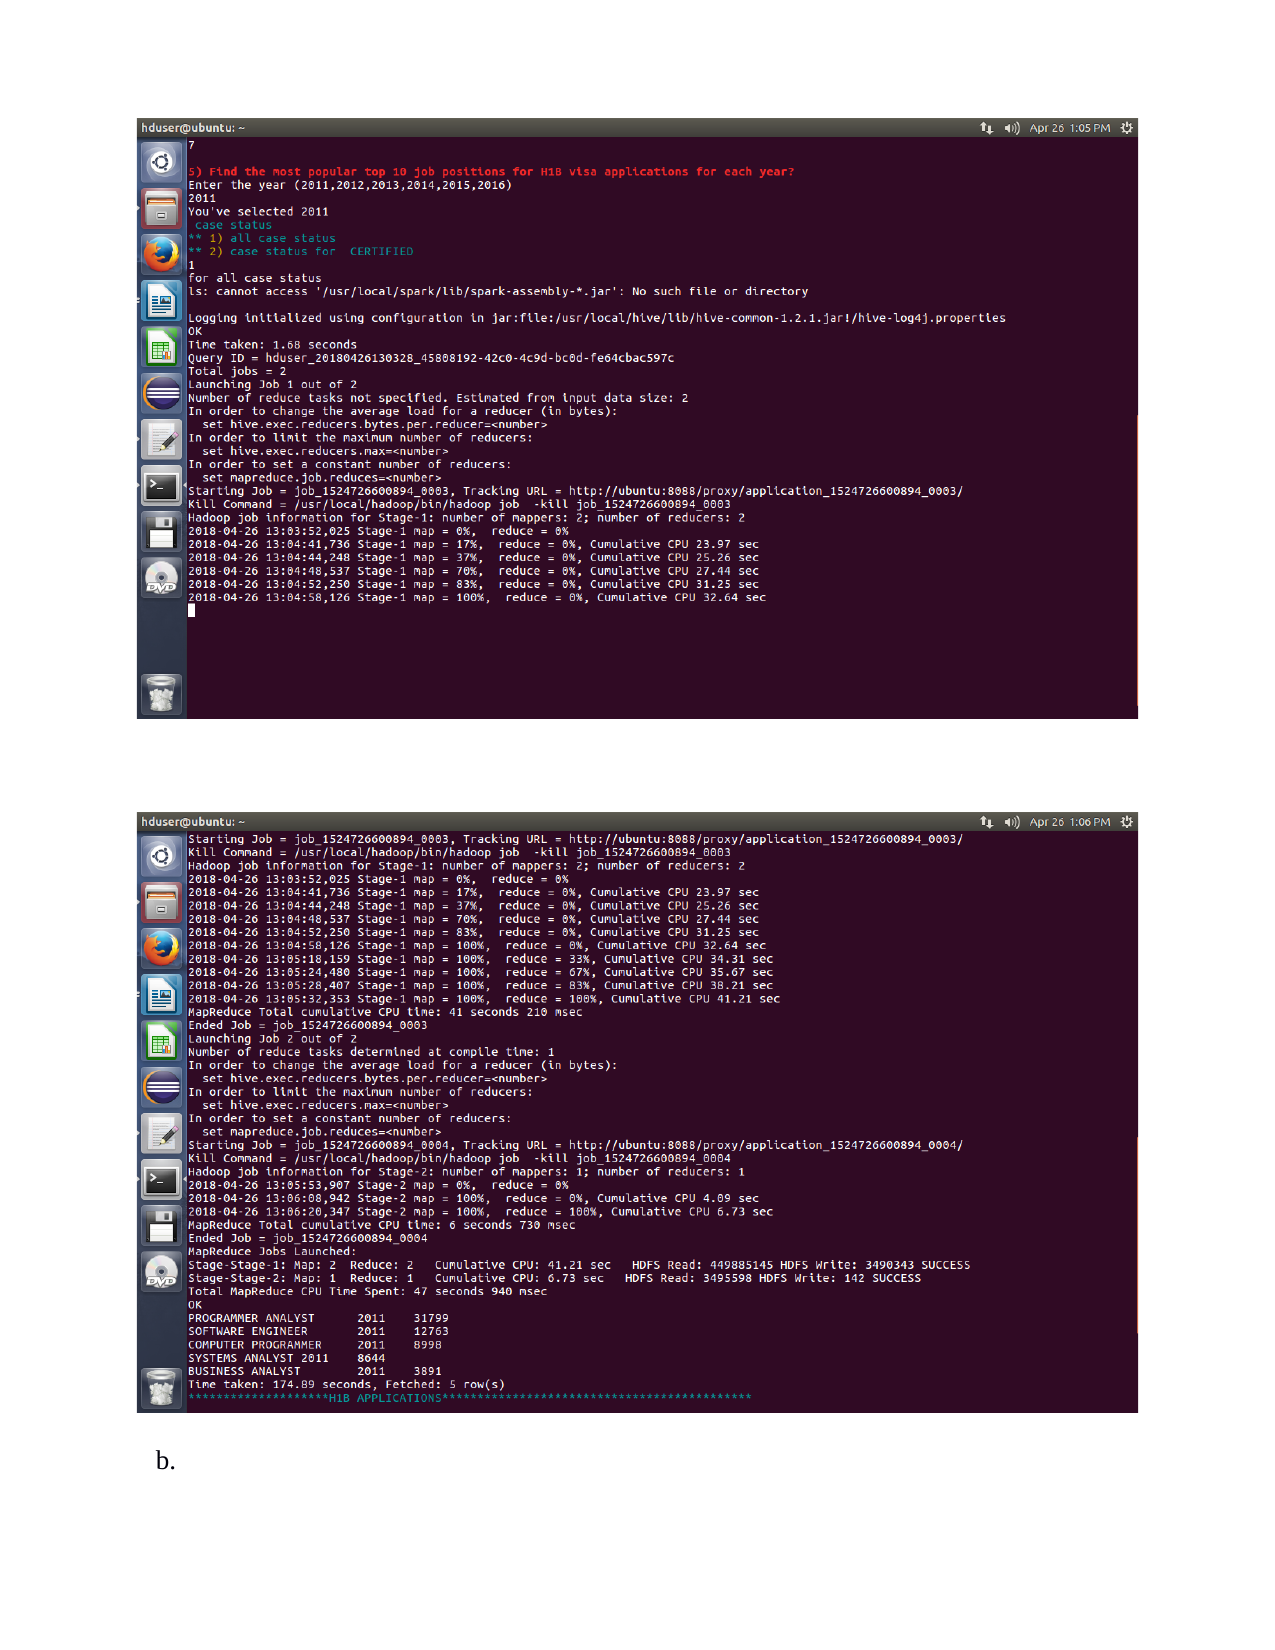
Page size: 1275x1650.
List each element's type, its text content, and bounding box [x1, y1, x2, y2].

picture [136, 118, 1139, 719]
text b. [156, 1444, 1157, 1475]
picture [136, 812, 1139, 1413]
